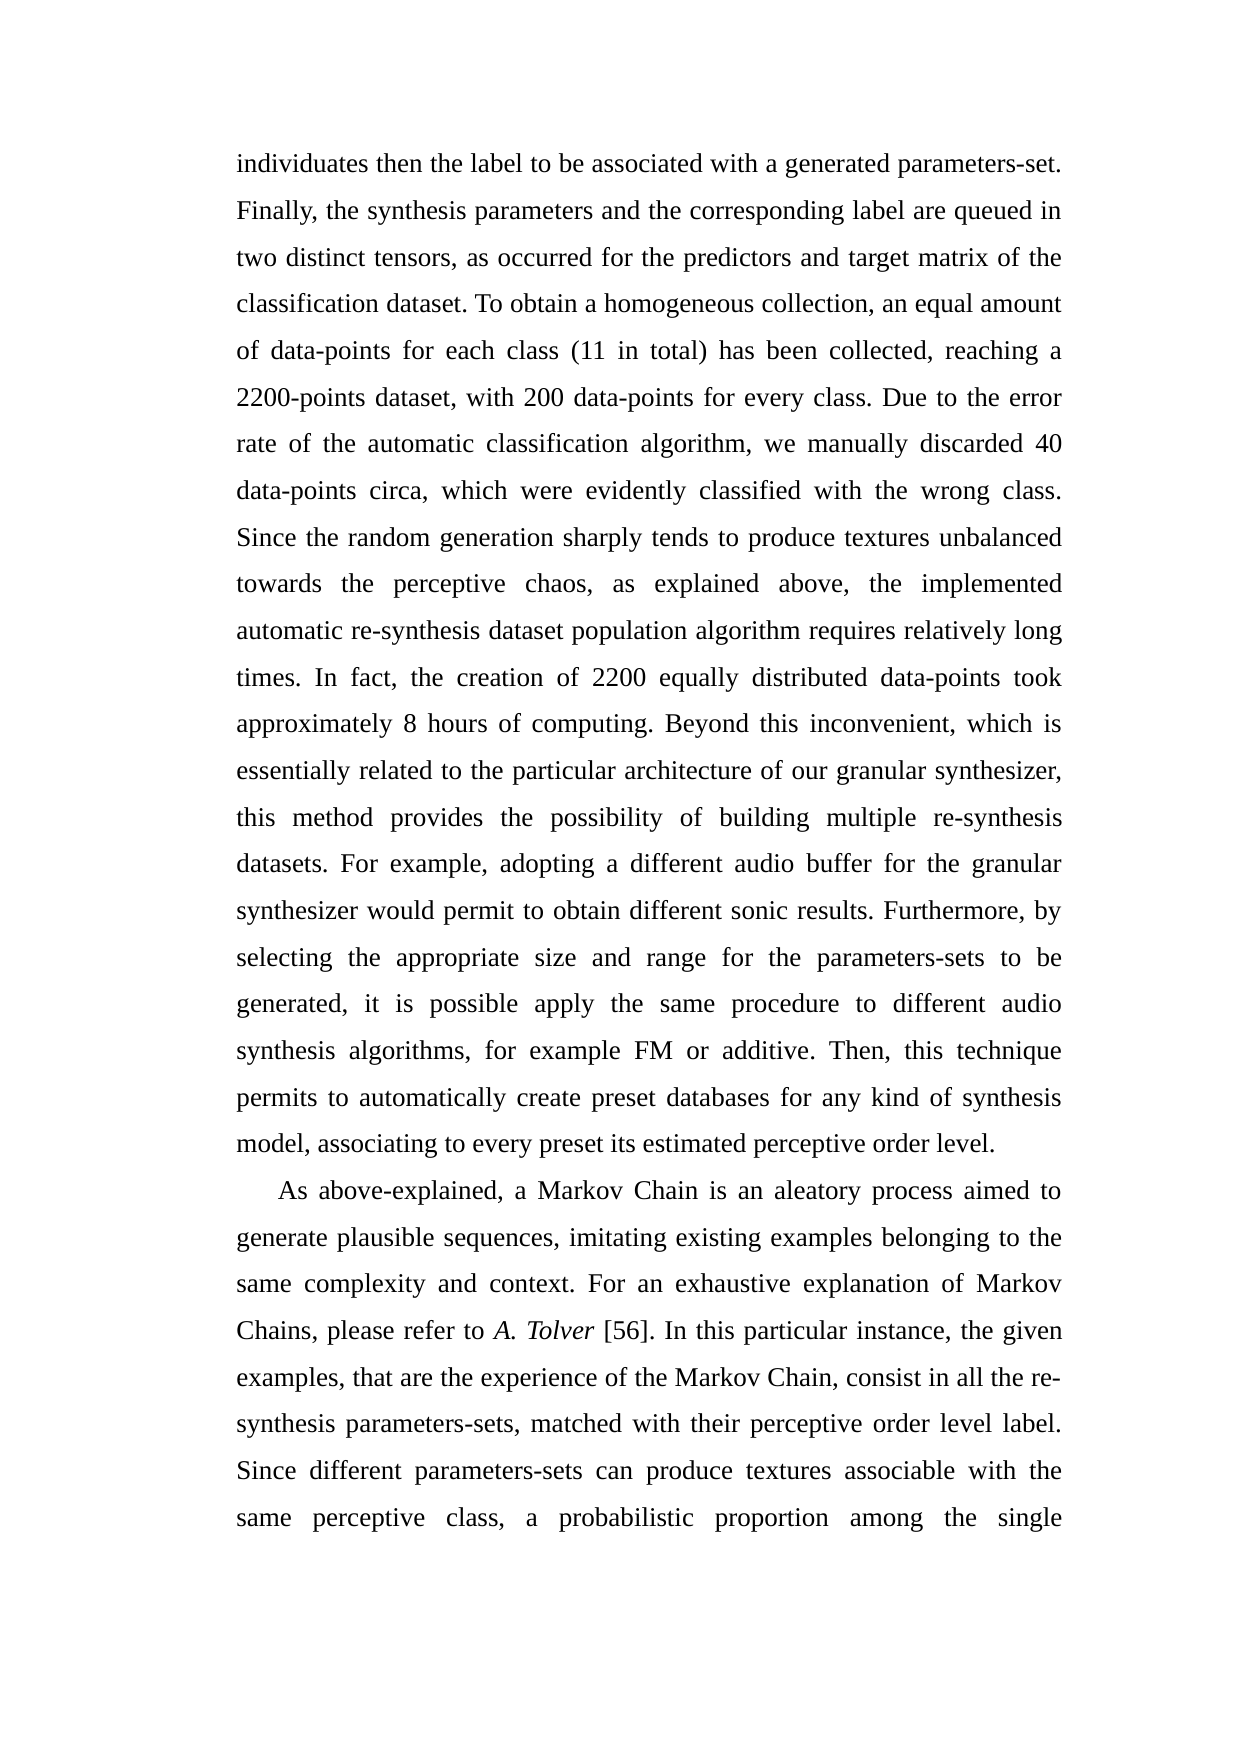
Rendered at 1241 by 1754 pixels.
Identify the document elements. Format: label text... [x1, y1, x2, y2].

text As above-explained, a Markov Chain is an aleatory process aimed to generate plausible sequences, imitating existing examples belonging to the same complexity and context. For an exhaustive explanation of Markov Chains, please refer to A. Tolver [56]. In this particular instance, the given examples, that are the experience of the Markov Chain, consist in all the re-synthesis parameters-sets, matched with their perceptive order level label. Since different parameters-sets can produce textures associable with the same perceptive class, a probabilistic proportion among the single [236, 1174, 1063, 1532]
text individuates then the label to be associated with a generated parameters-set. Finally, the synthesis parameters and the corresponding label are queued in two distinct tensors, as occurred for the predictors and target matrix of the classification dataset. To obtain a homogeneous collection, an equal amount of data-points for each class (11 in total) has been collected, reaching a 2200-points dataset, with 200 data-points for every class. Due to the error rate of the automatic classification algorithm, we manually discarded 40 data-points circa, which were evidently classified with the wrong class. Since the random generation sharply tends to produce textures unbalanced towards the perceptive chaos, as explained above, the implemented automatic re-synthesis dataset population algorithm requires relatively long times. In fact, the creation of 2200 equally distributed data-points took approximately 8 hours of computing. Beyond this inconvenient, which is essentially related to the particular architecture of our granular synthesizer, this method provides the possibility of building multiple re-synthesis datasets. For example, adopting a different audio buffer for the granular synthesizer would permit to obtain different sonic results. Furthermore, by selecting the appropriate size and range for the parameters-sets to be generated, it is possible apply the same procedure to different audio synthesis algorithms, for example FM or additive. Then, this technique permits to automatically create preset databases for any kind of synthesis model, associating to every preset its estimated perceptive order level. [236, 148, 1063, 1159]
